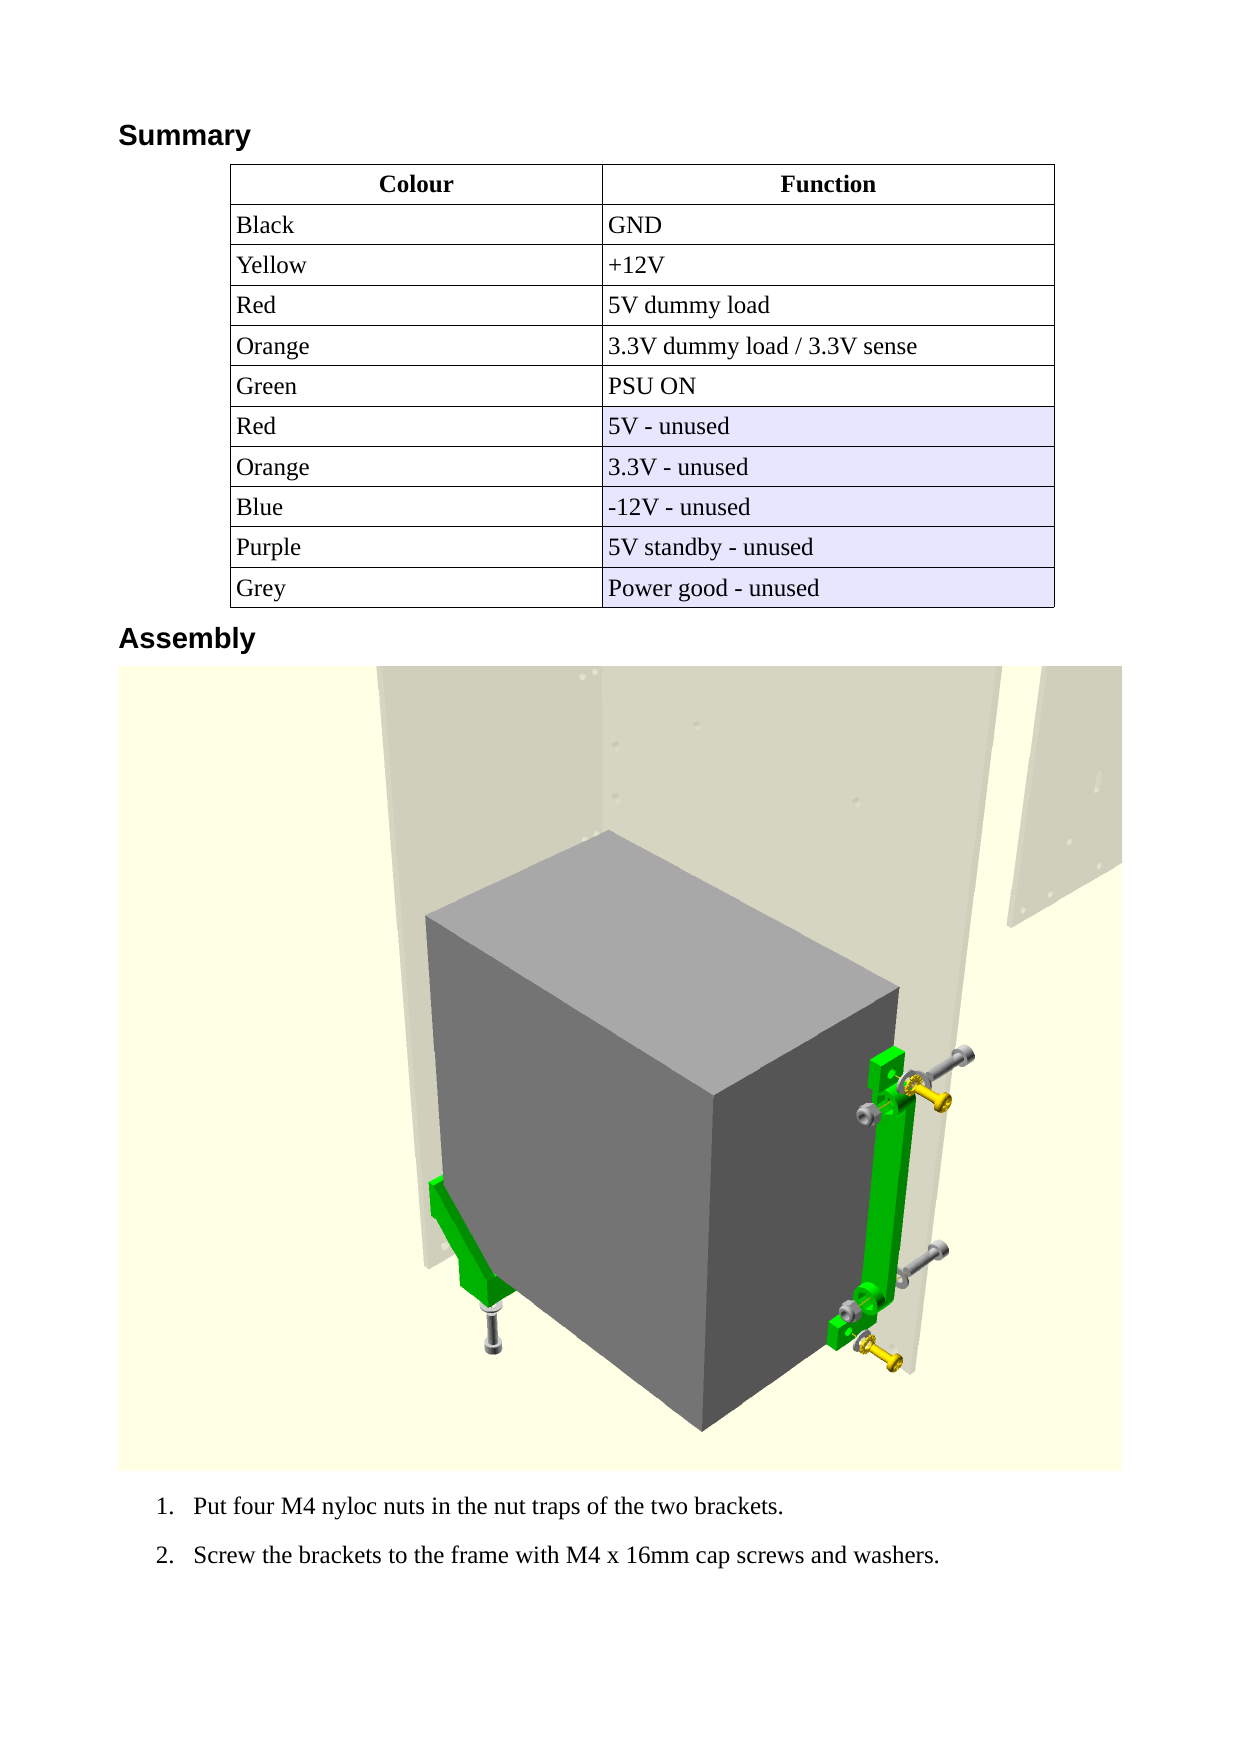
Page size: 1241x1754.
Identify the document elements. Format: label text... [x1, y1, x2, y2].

table_cell PSU ON [603, 366, 1054, 406]
table_header Colour [231, 165, 602, 204]
table_cell Green [231, 366, 602, 406]
subtitle Summary [118, 118, 1122, 152]
picture [118, 666, 1123, 1471]
table_cell Red [231, 407, 602, 446]
table_cell Purple [231, 527, 602, 567]
table_cell 3.3V - unused [603, 447, 1054, 486]
table_cell Orange [231, 447, 602, 486]
table_cell Orange [231, 326, 602, 365]
table_cell 3.3V dummy load / 3.3V sense [603, 326, 1054, 365]
table_cell Grey [231, 568, 602, 607]
table_cell 5V standby - unused [603, 527, 1054, 567]
list Put four M4 nyloc nuts in the nut traps of the two brackets. [156, 1491, 1122, 1519]
list Screw the brackets to the frame with M4 x 16mm cap screws and washers. [156, 1540, 1122, 1568]
table_cell Power good - unused [603, 568, 1054, 607]
table_cell -12V - unused [603, 487, 1054, 526]
subtitle Assembly [118, 621, 1122, 654]
table_header Function [603, 165, 1054, 204]
table_cell Blue [231, 487, 602, 526]
table_cell 5V dummy load [603, 286, 1054, 325]
table_cell +12V [603, 245, 1054, 284]
table_cell Red [231, 286, 602, 325]
table_cell GND [603, 205, 1054, 244]
table_cell 5V - unused [603, 407, 1054, 446]
table_cell Yellow [231, 245, 602, 284]
table_cell Black [231, 205, 602, 244]
